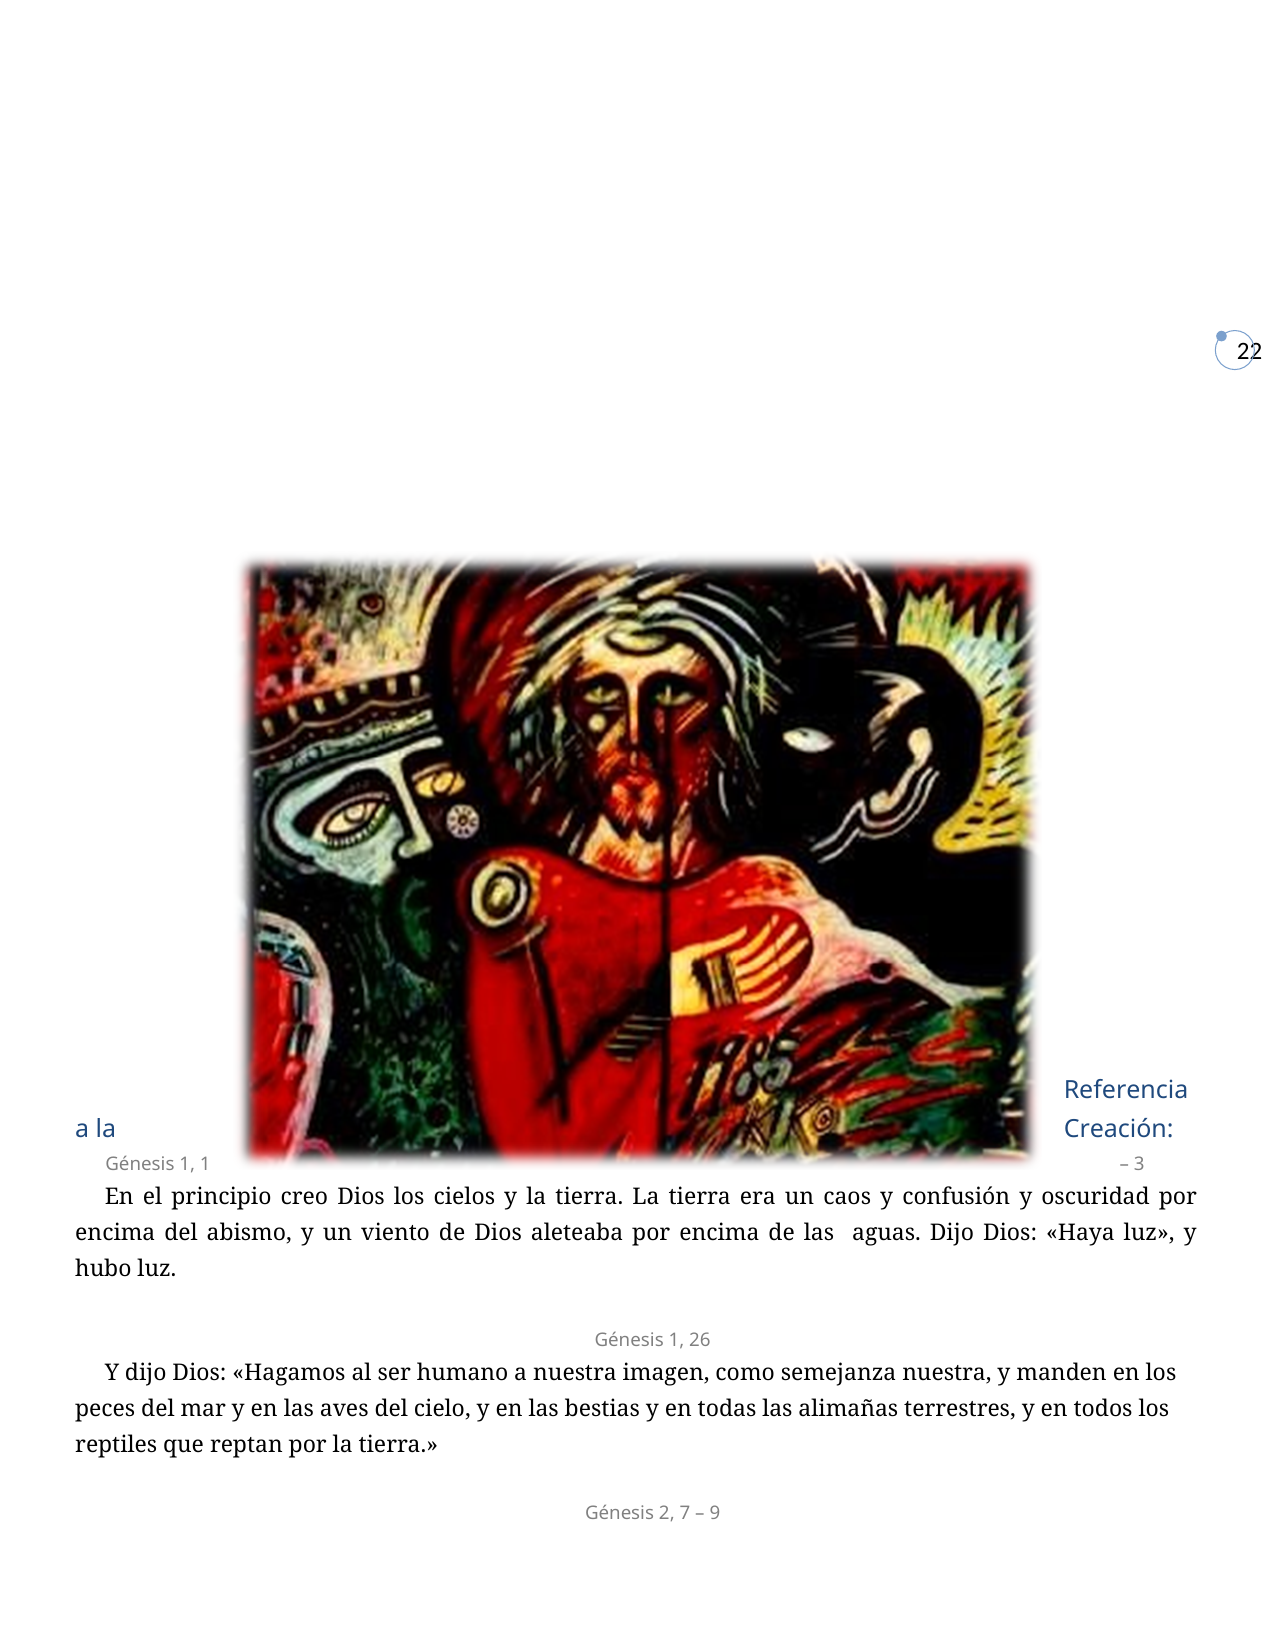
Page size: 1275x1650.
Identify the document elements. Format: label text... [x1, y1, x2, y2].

text Referencia a la Creación: [75, 1072, 231, 1145]
text Referencia a la Creación: [1044, 1072, 1200, 1145]
text Génesis 1, 26 [104, 1327, 1200, 1352]
text Génesis 1, 1 – 3 [104, 1150, 1200, 1176]
text Génesis 2, 7 – 9 [104, 1499, 1200, 1525]
text En el principio creo Dios los cielos y la tierra. La tierra era un caos y confusión y oscuridad por encima del abismo, y un viento de Dios aleteaba por encima de las aguas. Dijo Dios: «Haya luz», y hubo luz. [75, 1179, 1200, 1283]
picture [232, 551, 1043, 1170]
text Y dijo Dios: «Hagamos al ser humano a nuestra imagen, como semejanza nuestra, y manden en los peces del mar y en las aves del cielo, y en las bestias y en todas las alimañas terrestres, y en todos los reptiles que reptan por la tierra.» [75, 1356, 1200, 1459]
